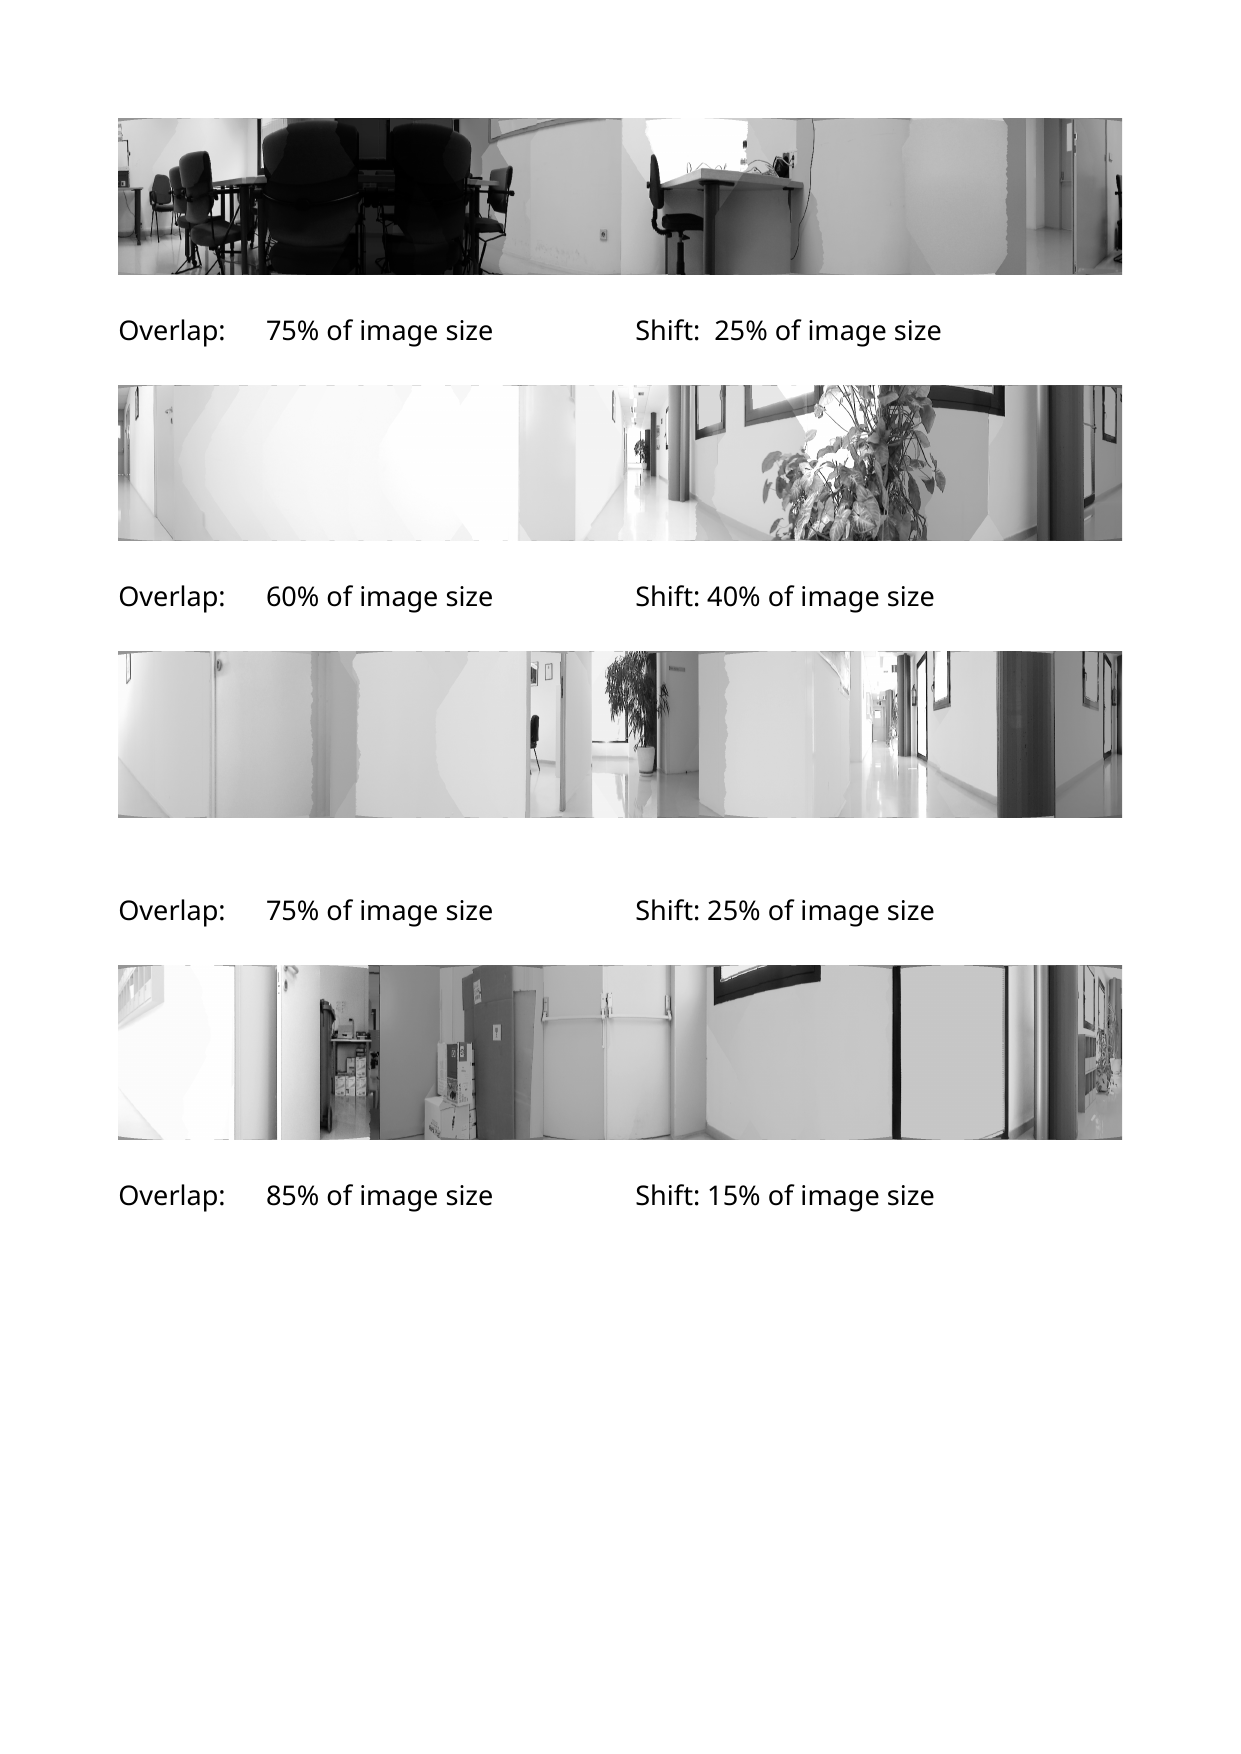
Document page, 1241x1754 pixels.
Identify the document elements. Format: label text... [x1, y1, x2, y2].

text Overlap: 85% of image size Shift: 15% of image size [118, 1177, 1122, 1214]
picture [118, 651, 1123, 818]
text Overlap: 75% of image size Shift: 25% of image size [118, 312, 1122, 349]
picture [118, 965, 1123, 1140]
text Overlap: 75% of image size Shift: 25% of image size [118, 892, 1122, 928]
text Overlap: 60% of image size Shift: 40% of image size [118, 578, 1122, 615]
picture [118, 118, 1123, 275]
picture [118, 385, 1123, 541]
